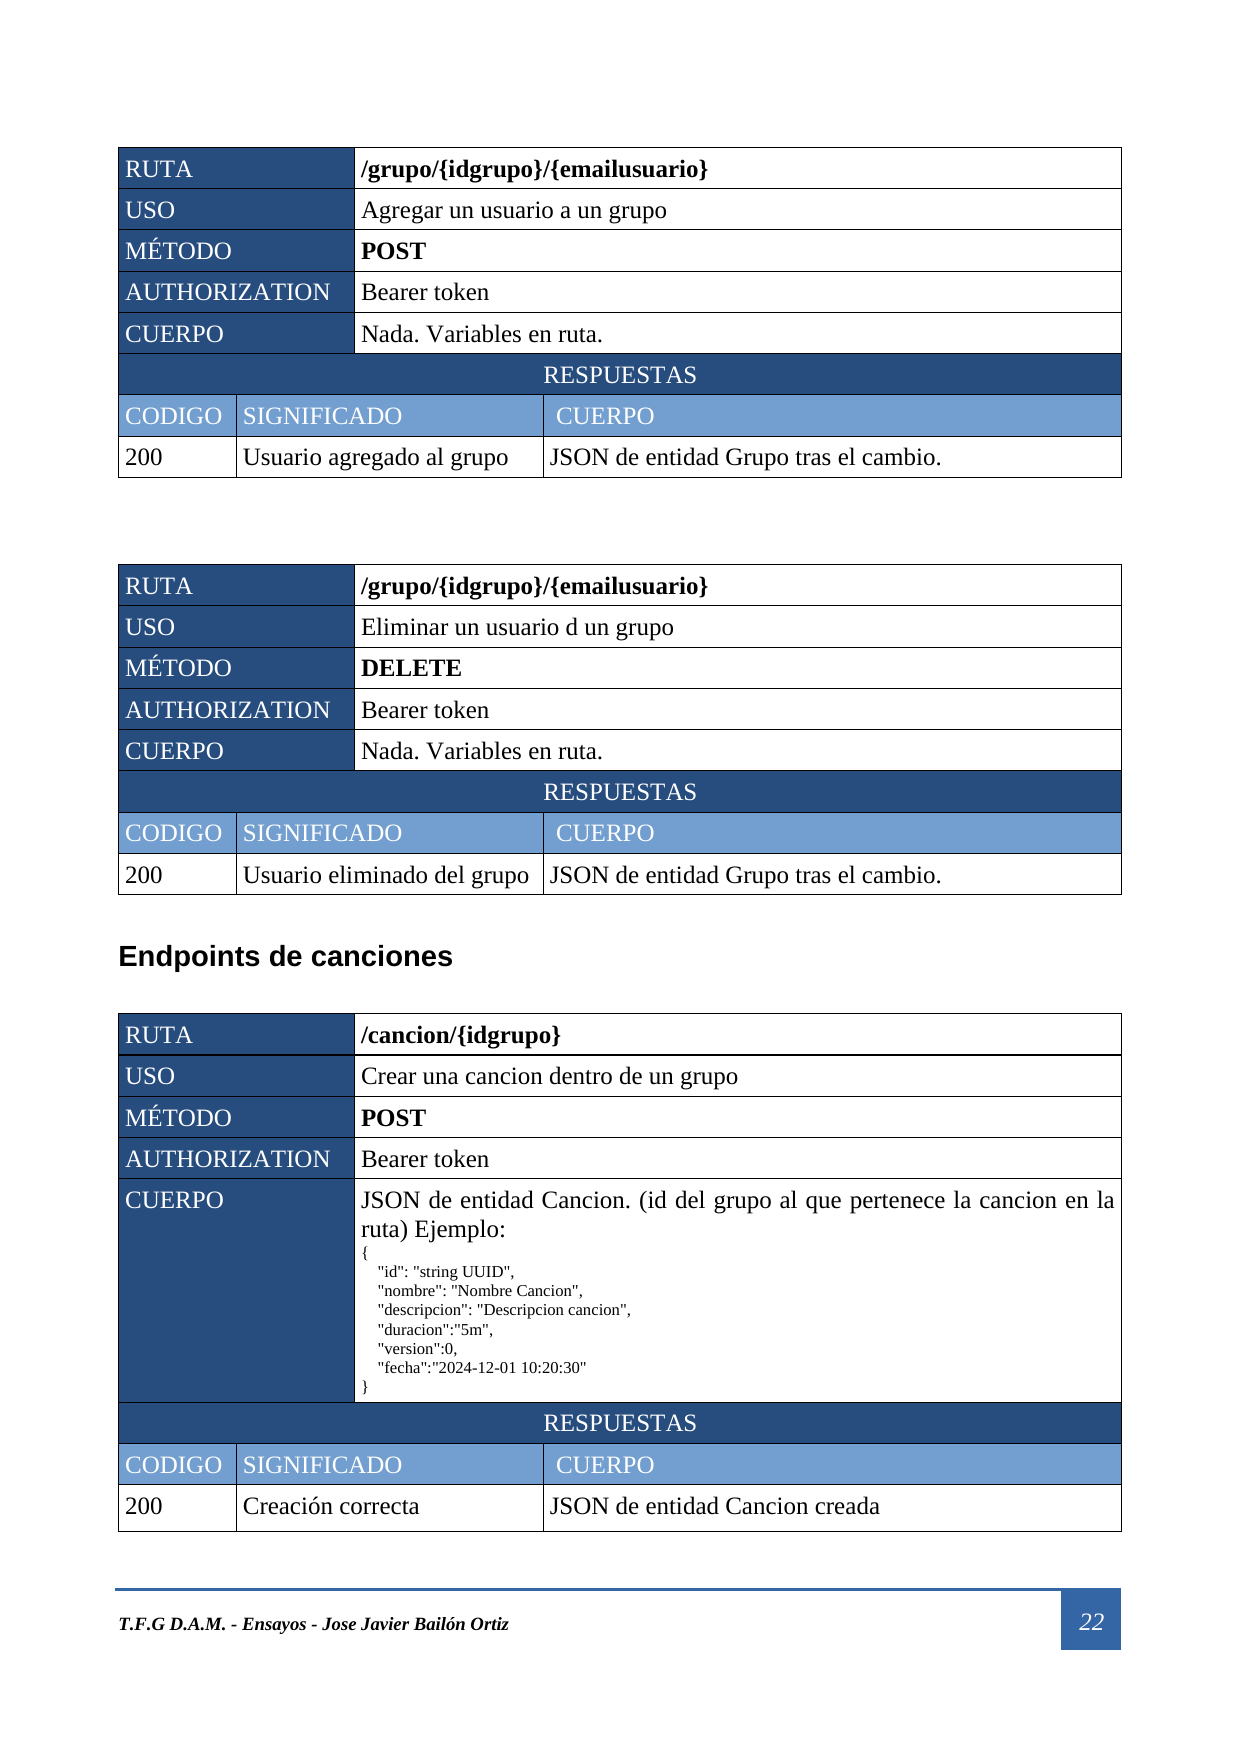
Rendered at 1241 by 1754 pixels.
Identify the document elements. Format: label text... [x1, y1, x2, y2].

table_header /grupo/{idgrupo}/{emailusuario} [355, 148, 1121, 188]
table_cell USO [119, 189, 354, 229]
table_cell USO [119, 606, 354, 647]
table_cell MÉTODO [119, 1097, 354, 1137]
table_cell SIGNIFICADO [237, 1444, 543, 1484]
table_cell CUERPO [119, 730, 354, 770]
table_header RUTA [119, 565, 354, 605]
table_cell Usuario eliminado del grupo [237, 854, 543, 894]
table_cell MÉTODO [119, 230, 354, 271]
table_cell 200 [119, 437, 236, 477]
table_cell CODIGO [119, 813, 236, 853]
table_cell Eliminar un usuario d un grupo [355, 606, 1121, 647]
table_cell JSON de entidad Cancion. (id del grupo al que pertenece la cancion en la ruta) Ejemplo: { "id": "string UUID", "nombre": "Nombre Cancion", "descripcion": "Descripcion cancion", "duracion":"5m", "version":0, "fecha":"2024-12-01 10:20:30" } [355, 1179, 1121, 1402]
table_cell CODIGO [119, 395, 236, 436]
table_cell CODIGO [119, 1444, 236, 1484]
table_header RUTA [119, 1014, 354, 1054]
table_cell Crear una cancion dentro de un grupo [355, 1056, 1121, 1096]
table_cell USO [119, 1056, 354, 1096]
table_cell JSON de entidad Grupo tras el cambio. [544, 854, 1121, 894]
table_cell Bearer token [355, 1138, 1121, 1178]
table_cell CUERPO [544, 813, 1121, 853]
table_cell 200 [119, 1485, 236, 1531]
table_cell MÉTODO [119, 648, 354, 688]
table_cell CUERPO [119, 313, 354, 353]
table_header RUTA [119, 148, 354, 188]
subtitle Endpoints de canciones [118, 938, 1122, 972]
table_cell Agregar un usuario a un grupo [355, 189, 1121, 229]
table_cell AUTHORIZATION [119, 1138, 354, 1178]
table_cell POST [355, 1097, 1121, 1137]
table_cell SIGNIFICADO [237, 813, 543, 853]
table_cell JSON de entidad Grupo tras el cambio. [544, 437, 1121, 477]
table_cell SIGNIFICADO [237, 395, 543, 436]
table_cell Usuario agregado al grupo [237, 437, 543, 477]
table_cell Nada. Variables en ruta. [355, 730, 1121, 770]
table_cell DELETE [355, 648, 1121, 688]
table_cell CUERPO [119, 1179, 354, 1402]
table_cell CUERPO [544, 1444, 1121, 1484]
table_cell 200 [119, 854, 236, 894]
table_cell POST [355, 230, 1121, 271]
table_header /grupo/{idgrupo}/{emailusuario} [355, 565, 1121, 605]
table_cell RESPUESTAS [119, 1403, 1121, 1443]
table_cell Bearer token [355, 272, 1121, 312]
table_cell JSON de entidad Cancion creada [544, 1485, 1121, 1531]
table_cell Nada. Variables en ruta. [355, 313, 1121, 353]
table_cell Creación correcta [237, 1485, 543, 1531]
table_cell AUTHORIZATION [119, 272, 354, 312]
table_cell Bearer token [355, 689, 1121, 729]
table_header /cancion/{idgrupo} [355, 1014, 1121, 1054]
table_cell RESPUESTAS [119, 771, 1121, 812]
table_cell AUTHORIZATION [119, 689, 354, 729]
table_cell RESPUESTAS [119, 354, 1121, 394]
table_cell CUERPO [544, 395, 1121, 436]
